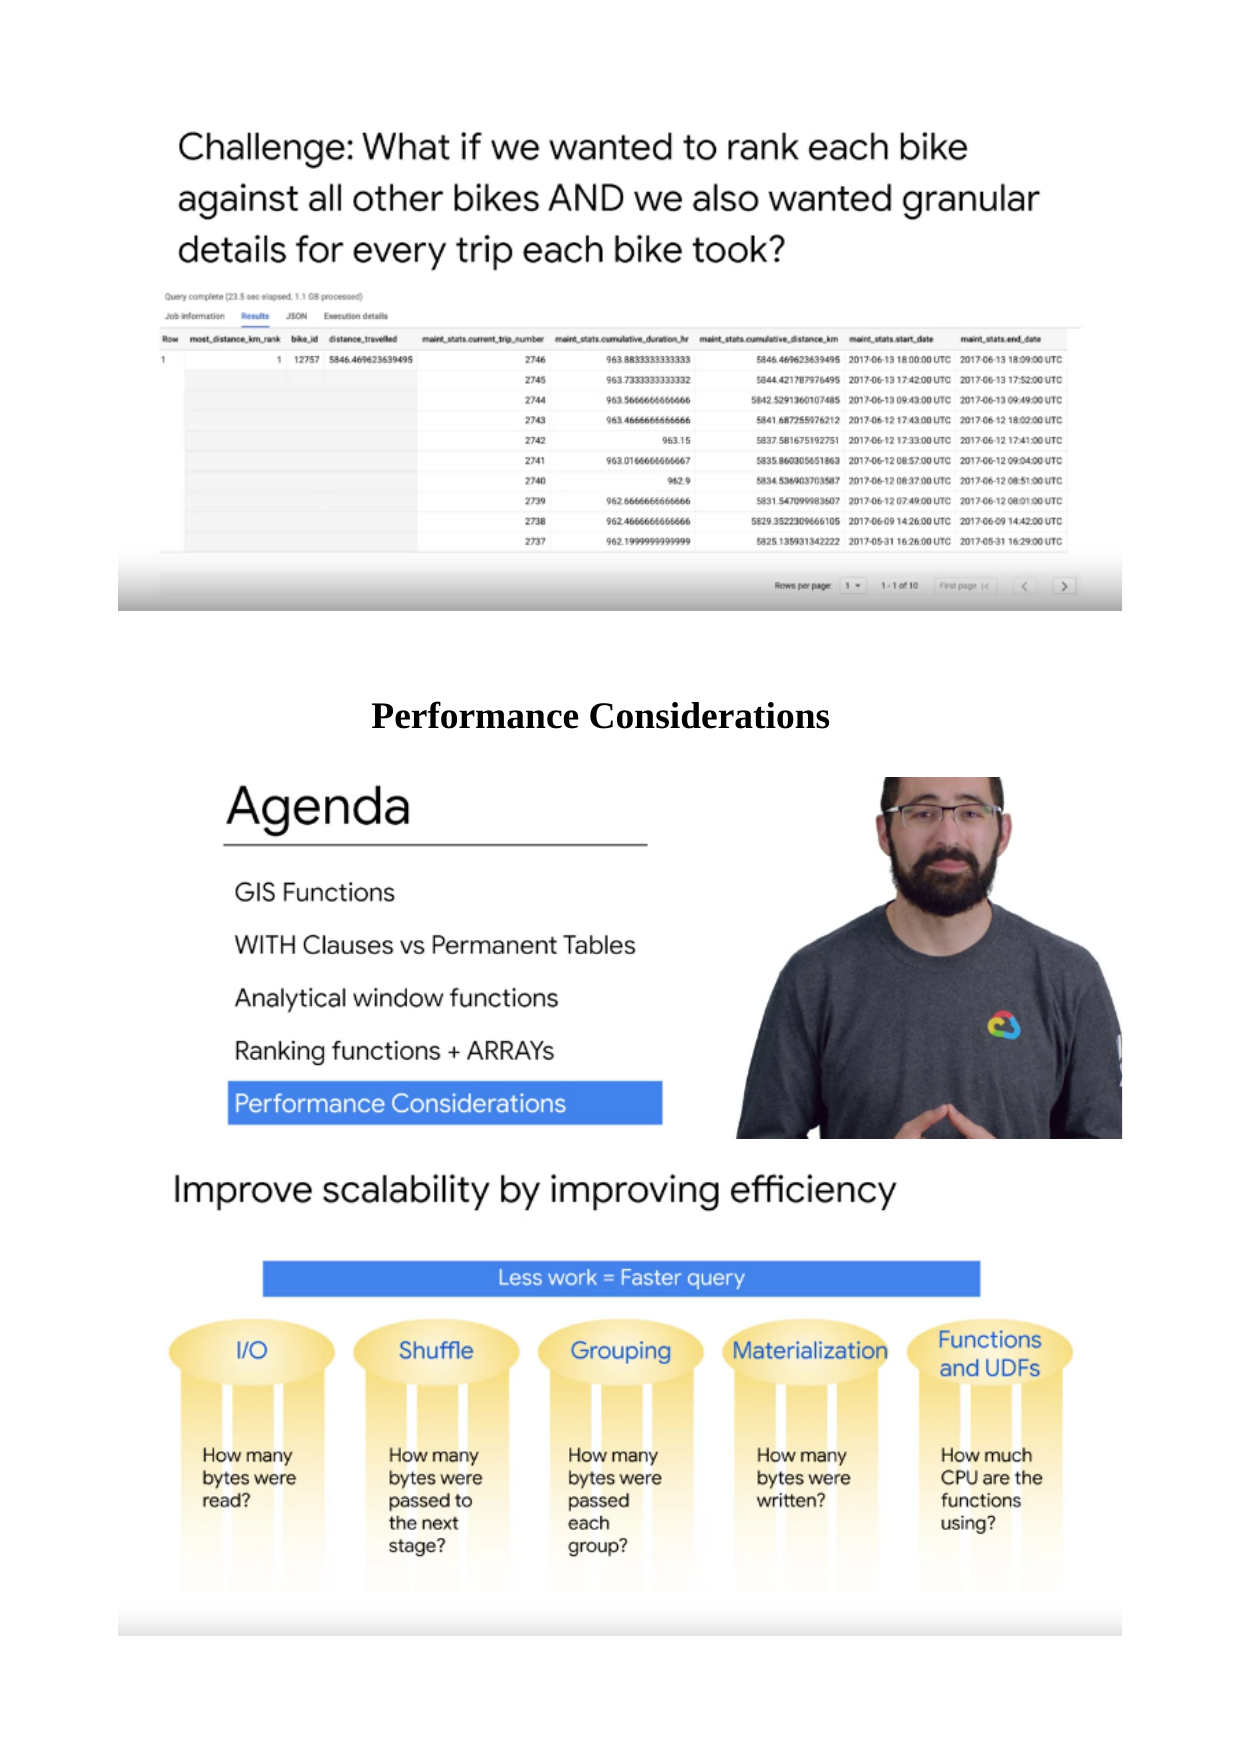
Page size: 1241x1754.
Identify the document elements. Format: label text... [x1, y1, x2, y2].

subtitle Performance Considerations [118, 693, 1122, 736]
picture [118, 1157, 1123, 1636]
picture [118, 777, 1123, 1139]
picture [118, 118, 1123, 611]
